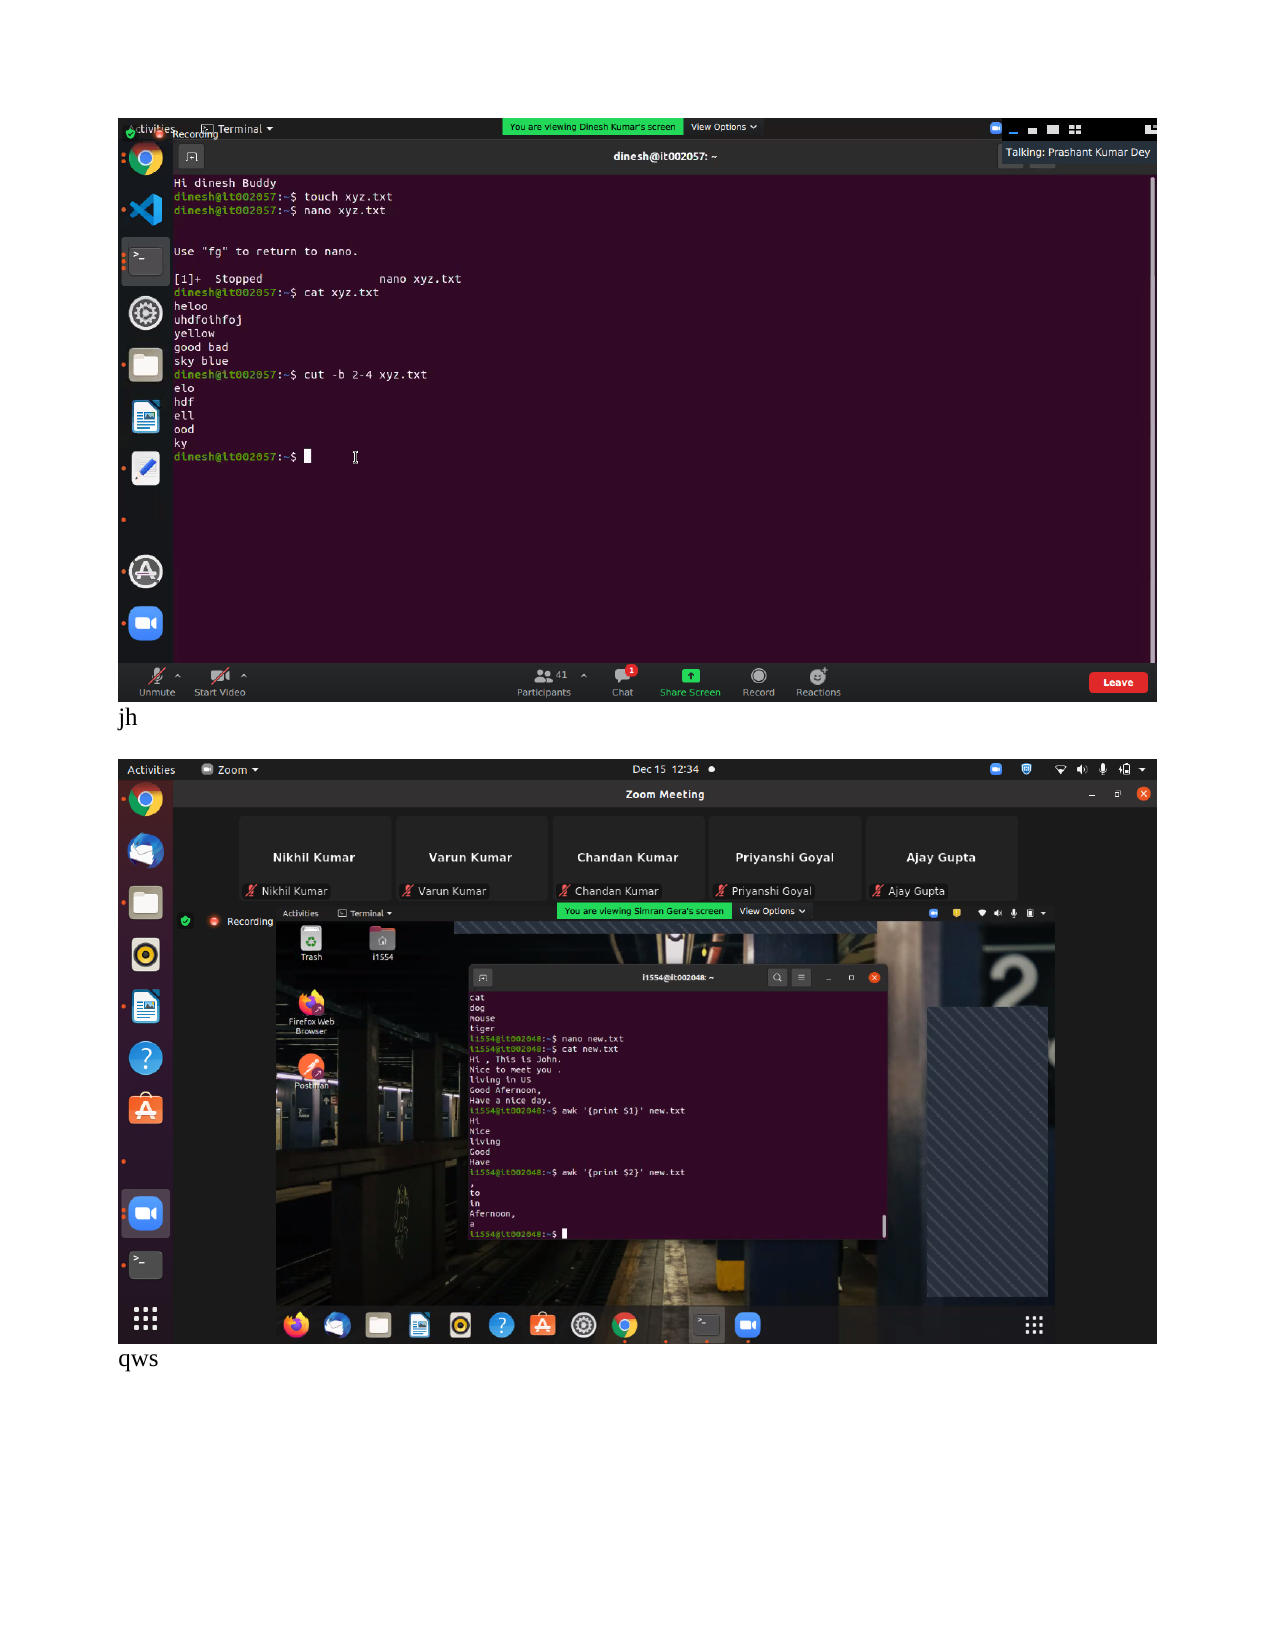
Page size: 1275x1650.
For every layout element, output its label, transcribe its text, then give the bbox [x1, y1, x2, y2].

text qws [118, 1344, 1157, 1372]
picture [118, 759, 1157, 1344]
text jh [118, 702, 1157, 731]
picture [118, 118, 1157, 702]
